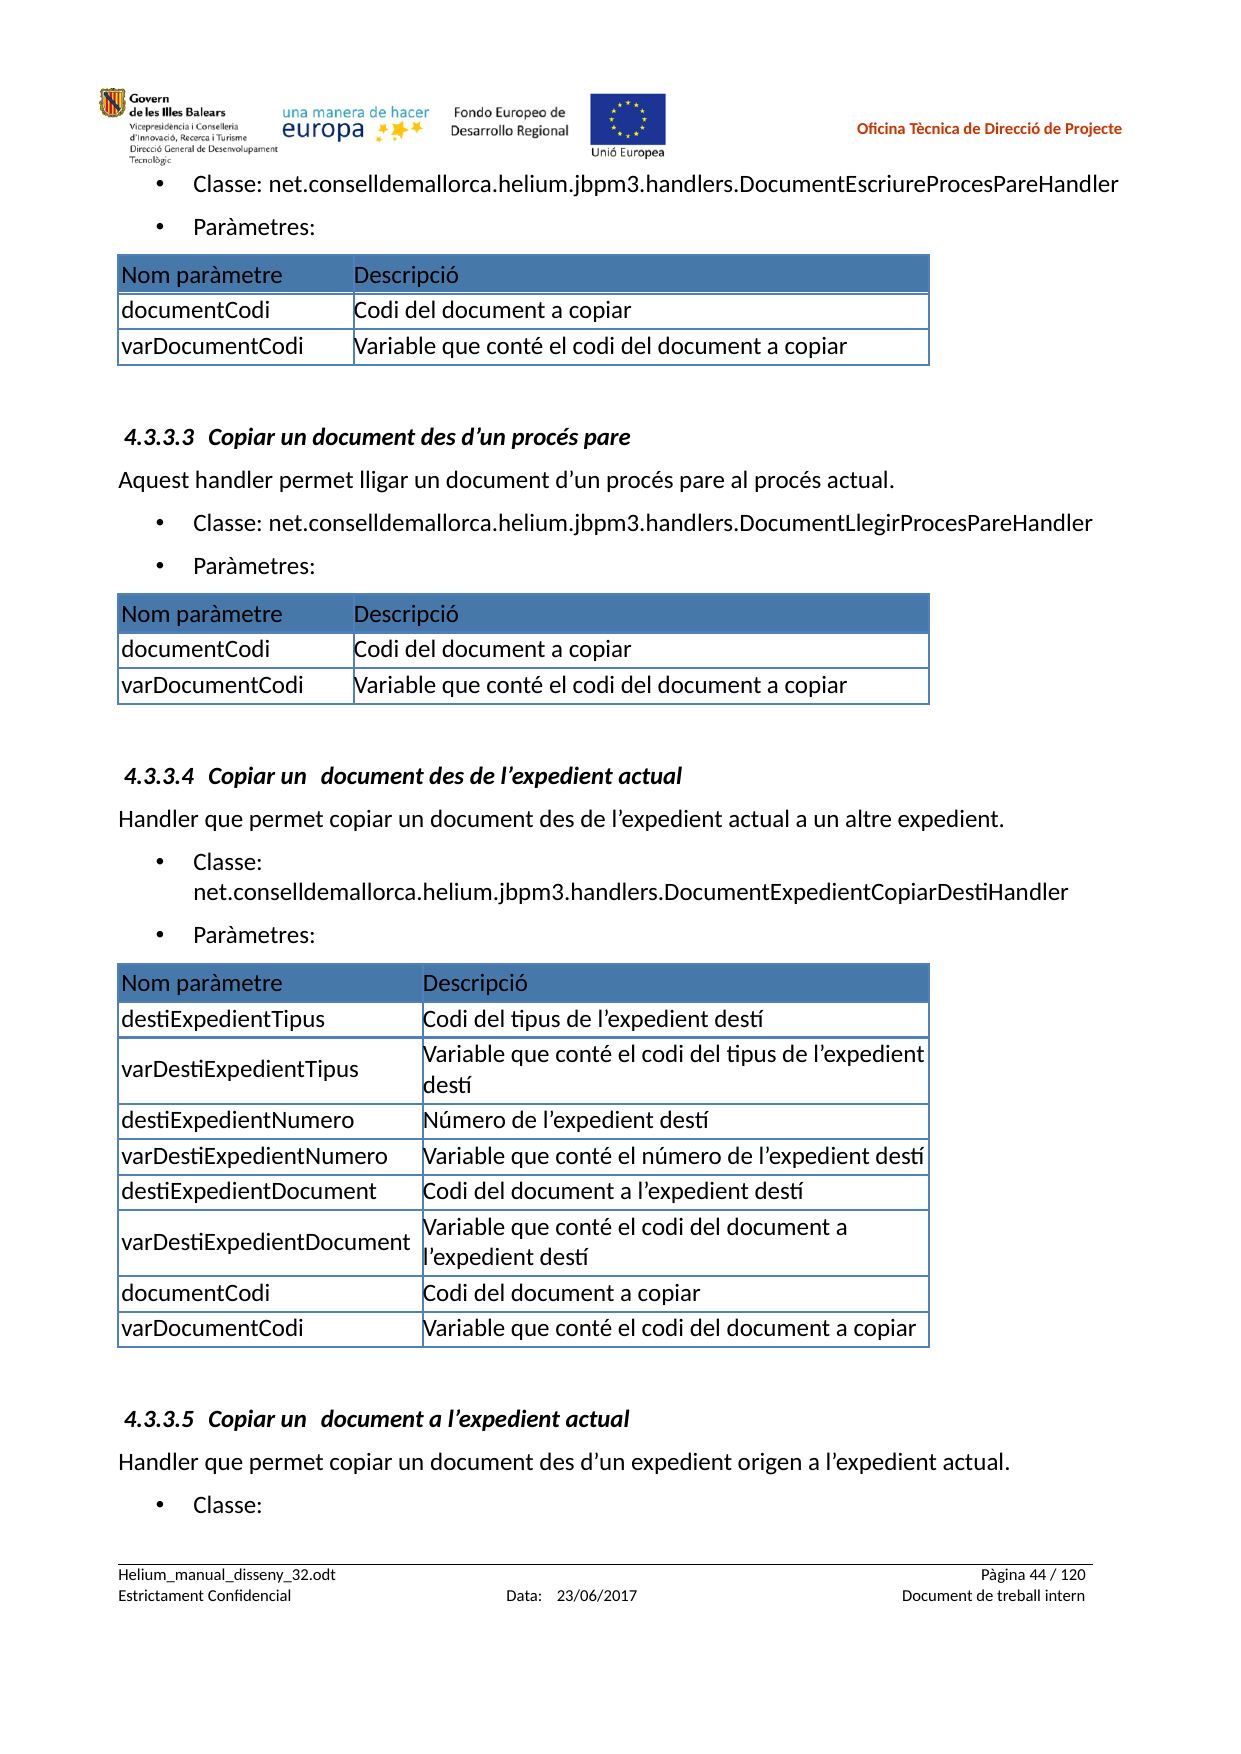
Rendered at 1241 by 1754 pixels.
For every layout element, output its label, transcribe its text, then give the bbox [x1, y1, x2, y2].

subtitle Copiar un document a l’expedient actual [118, 1404, 1122, 1434]
table_cell varDocumentCodi [119, 330, 353, 363]
table_cell Codi del tipus de l’expedient destí [424, 1003, 928, 1036]
subtitle Copiar un document des de l’expedient actual [118, 760, 1122, 790]
list Classe: net.conselldemallorca.helium.jbpm3.handlers.DocumentExpedientCopiarOrigenHandler [156, 1489, 1122, 1520]
table_cell documentCodi [119, 295, 353, 328]
list Paràmetres: [156, 919, 1122, 950]
picture [99, 87, 668, 166]
table_cell Codi del document a copiar [424, 1277, 928, 1311]
table_cell Variable que conté el codi del document a copiar [355, 669, 928, 702]
table_cell Codi del document a copiar [355, 634, 928, 667]
table_cell Variable que conté el codi del document a copiar [355, 330, 928, 363]
table_cell Variable que conté el número de l’expedient destí [424, 1140, 928, 1173]
table_cell Codi del document a l’expedient destí [424, 1176, 928, 1209]
table_header Descripció [355, 256, 928, 292]
list Classe: net.conselldemallorca.helium.jbpm3.handlers.DocumentEscriureProcesPareHandler [156, 168, 1122, 198]
list Classe: net.conselldemallorca.helium.jbpm3.handlers.DocumentExpedientCopiarDestiHandler [156, 846, 1122, 907]
text Handler que permet copiar un document des d’un expedient origen a l’expedient actual. [118, 1446, 1122, 1477]
table_cell destiExpedientTipus [119, 1003, 422, 1036]
table_cell varDocumentCodi [119, 669, 353, 702]
table_cell varDestiExpedientNumero [119, 1140, 422, 1173]
table_cell varDestiExpedientDocument [119, 1211, 422, 1275]
table_cell destiExpedientDocument [119, 1176, 422, 1209]
table_cell documentCodi [119, 634, 353, 667]
table_header Descripció [355, 595, 928, 631]
table_cell Número de l’expedient destí [424, 1105, 928, 1138]
table_cell Variable que conté el codi del tipus de l’expedient destí [424, 1039, 928, 1102]
subtitle Copiar un document des d’un procés pare [118, 421, 1122, 451]
table_cell varDestiExpedientTipus [119, 1039, 422, 1102]
list Paràmetres: [156, 550, 1122, 580]
list Classe: net.conselldemallorca.helium.jbpm3.handlers.DocumentLlegirProcesPareHandler [156, 507, 1122, 537]
table_cell Variable que conté el codi del document a l’expedient destí [424, 1211, 928, 1275]
table_header Descripció [424, 965, 928, 1001]
table_header Nom paràmetre [119, 256, 353, 292]
table_cell documentCodi [119, 1277, 422, 1311]
text Aquest handler permet lligar un document d’un procés pare al procés actual. [118, 464, 1122, 494]
table_cell Variable que conté el codi del document a copiar [424, 1313, 928, 1346]
table_cell Codi del document a copiar [355, 295, 928, 328]
table_header Nom paràmetre [119, 965, 422, 1001]
text Handler que permet copiar un document des de l’expedient actual a un altre expedient. [118, 803, 1122, 833]
table_cell varDocumentCodi [119, 1313, 422, 1346]
list Paràmetres: [156, 211, 1122, 241]
table_cell destiExpedientNumero [119, 1105, 422, 1138]
table_header Nom paràmetre [119, 595, 353, 631]
